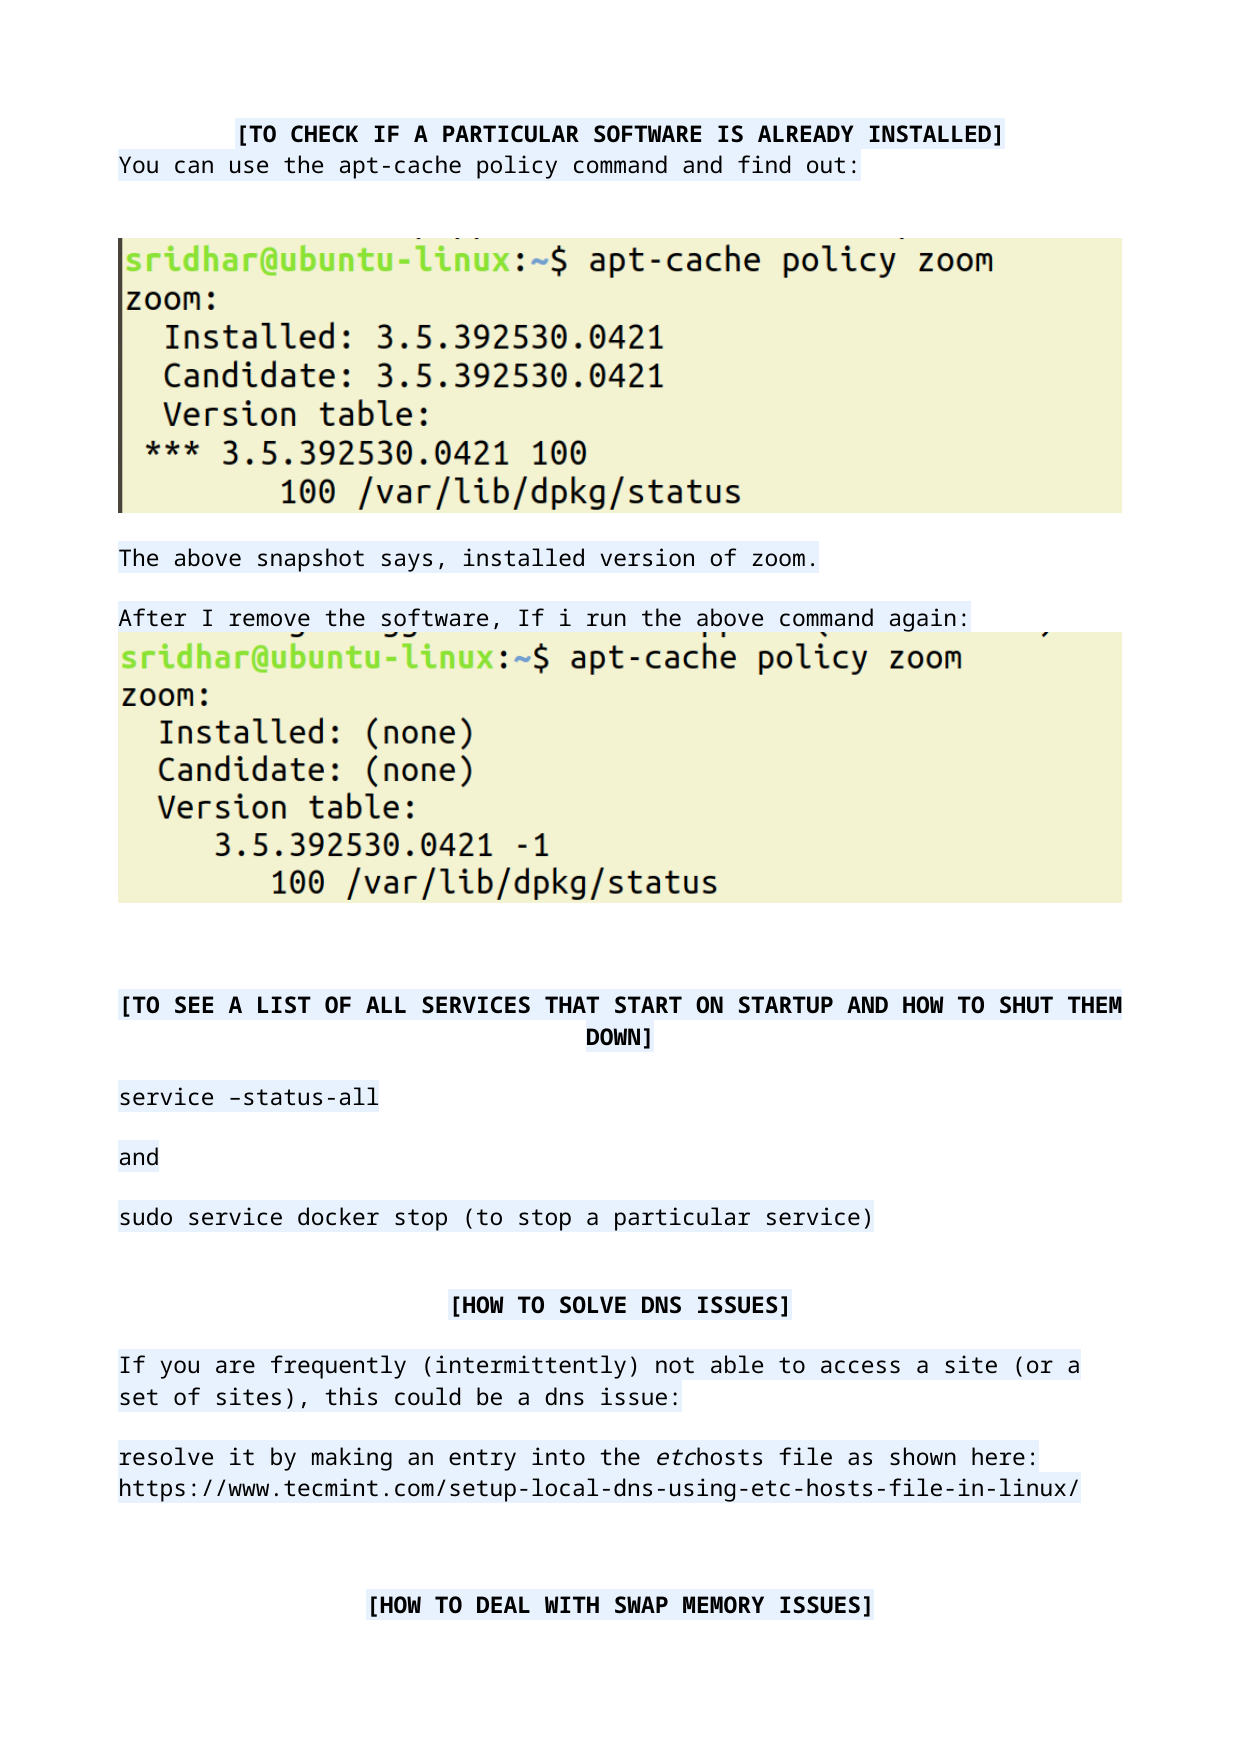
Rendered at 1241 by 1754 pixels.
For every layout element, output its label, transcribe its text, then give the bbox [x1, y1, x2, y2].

text [HOW TO DEAL WITH SWAP MEMORY ISSUES] [118, 1589, 1122, 1620]
text [TO CHECK IF A PARTICULAR SOFTWARE IS ALREADY INSTALLED] [118, 118, 1122, 149]
text service –status-all [118, 1080, 1122, 1112]
text After I remove the software, If i run the above command again: [118, 601, 1122, 632]
text If you are frequently (intermittently) not able to access a site (or a set of sites), this could be a dns issue: [118, 1349, 1122, 1412]
picture [118, 238, 1123, 513]
text The above snapshot says, installed version of zoom. [118, 541, 1122, 573]
text [HOW TO SOLVE DNS ISSUES] [118, 1289, 1122, 1320]
text sudo service docker stop (to stop a particular service) [118, 1200, 1122, 1232]
text and [118, 1140, 1122, 1172]
text https://www.tecmint.com/setup-local-dns-using-etc-hosts-file-in-linux/ [118, 1472, 1122, 1503]
text You can use the apt-cache policy command and find out: [118, 149, 1122, 181]
text resolve it by making an entry into the etchosts file as shown here: [118, 1440, 1122, 1472]
text [TO SEE A LIST OF ALL SERVICES THAT START ON STARTUP AND HOW TO SHUT THEM DOWN] [118, 989, 1122, 1052]
picture [118, 632, 1123, 903]
